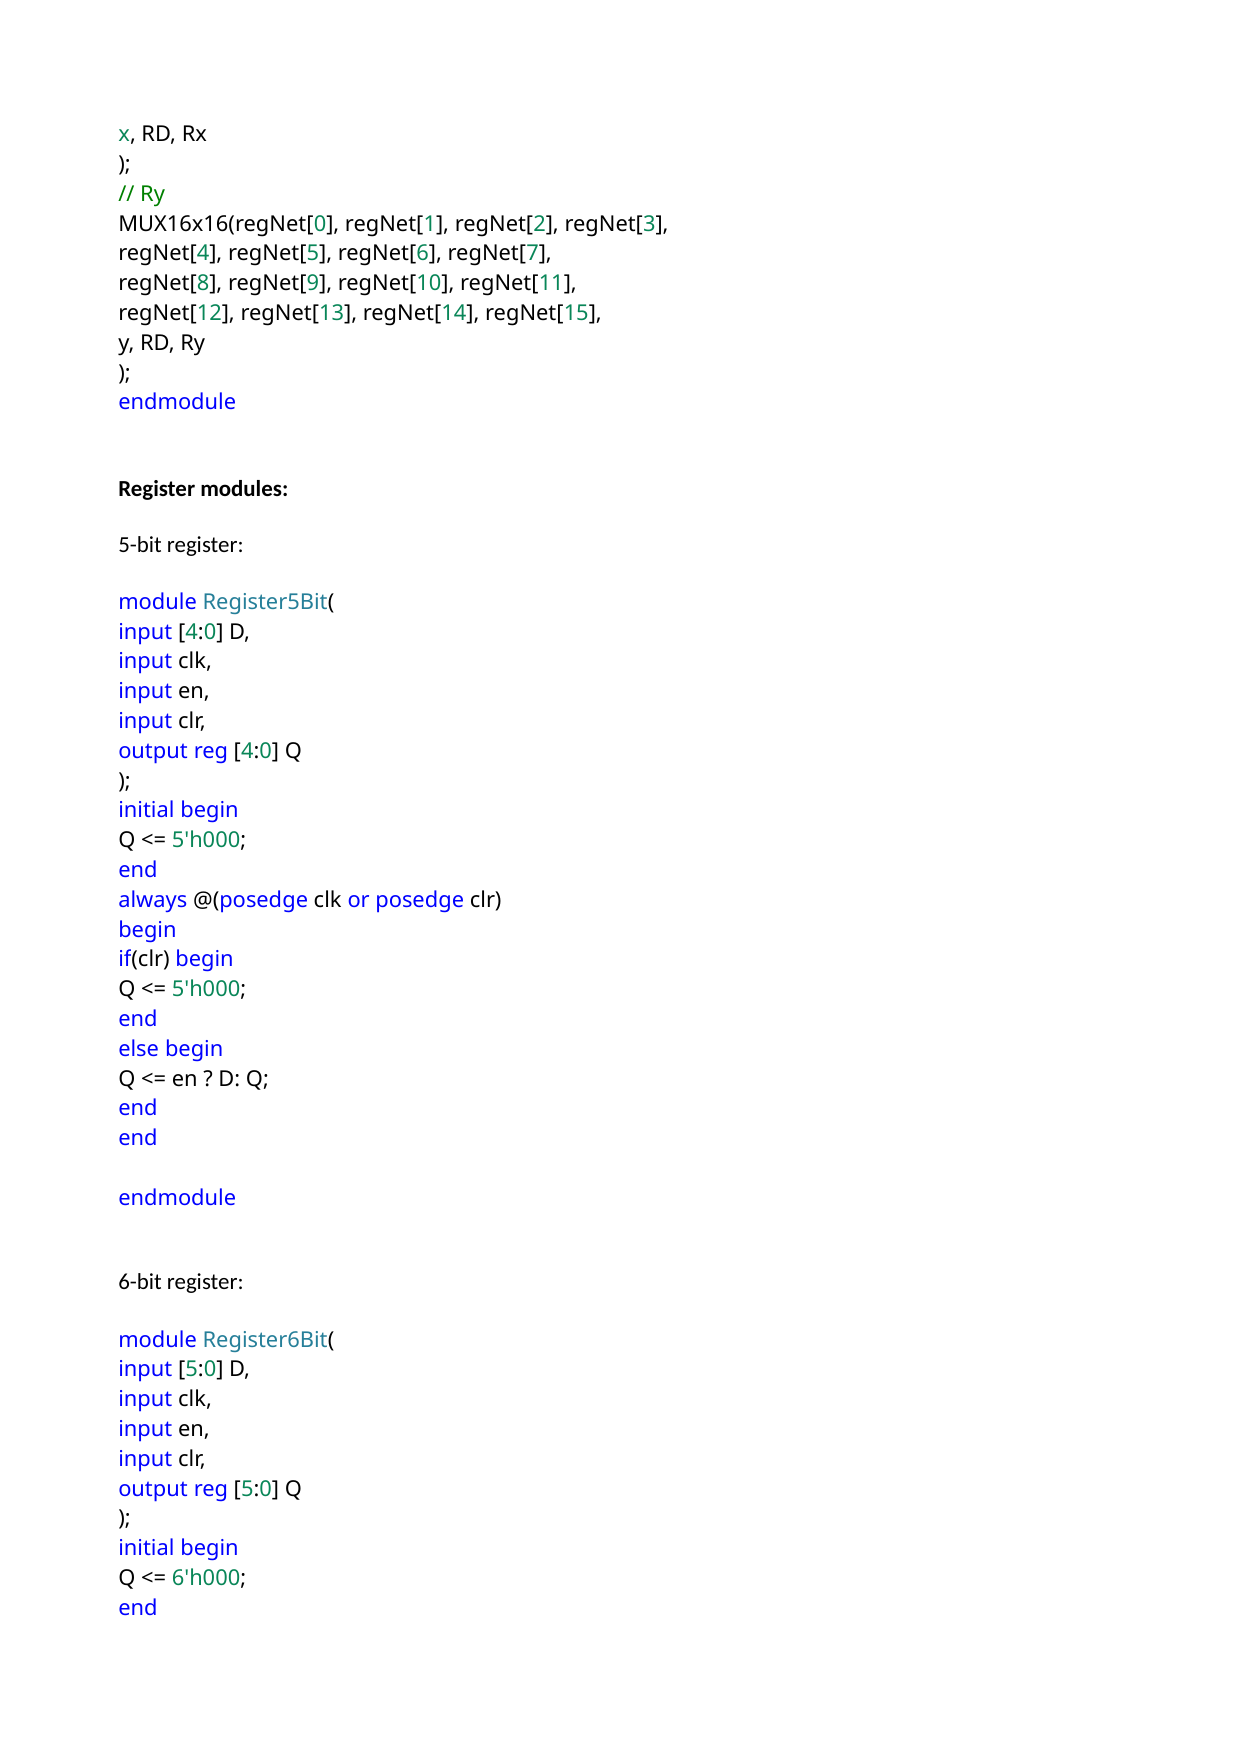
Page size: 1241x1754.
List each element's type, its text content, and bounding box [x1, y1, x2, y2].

text if(clr) begin [118, 943, 1122, 973]
text ); [118, 356, 1122, 386]
text ); [118, 1502, 1122, 1532]
text endmodule [118, 1182, 1122, 1211]
text regNet[8], regNet[9], regNet[10], regNet[11], [118, 267, 1122, 297]
text initial begin [118, 1532, 1122, 1562]
text // Ry [118, 178, 1122, 207]
text Q <= 6'h000; [118, 1562, 1122, 1592]
text input clk, [118, 646, 1122, 675]
text end [118, 1092, 1122, 1122]
text regNet[4], regNet[5], regNet[6], regNet[7], [118, 237, 1122, 267]
text input [5:0] D, [118, 1353, 1122, 1383]
text endmodule [118, 386, 1122, 416]
text MUX16x16(regNet[0], regNet[1], regNet[2], regNet[3], [118, 207, 1122, 237]
text end [118, 1003, 1122, 1033]
text initial begin [118, 794, 1122, 824]
text input clk, [118, 1383, 1122, 1413]
text end [118, 1122, 1122, 1152]
text Register modules: [118, 474, 1122, 502]
text else begin [118, 1033, 1122, 1063]
text output reg [5:0] Q [118, 1472, 1122, 1502]
text end [118, 1592, 1122, 1621]
text ); [118, 765, 1122, 794]
text Q <= en ? D: Q; [118, 1063, 1122, 1092]
text regNet[12], regNet[13], regNet[14], regNet[15], [118, 297, 1122, 327]
text output reg [4:0] Q [118, 735, 1122, 765]
text begin [118, 914, 1122, 943]
text 6-bit register: [118, 1267, 1122, 1296]
text ); [118, 148, 1122, 178]
text module Register6Bit( [118, 1323, 1122, 1353]
text 5-bit register: [118, 530, 1122, 558]
text Q <= 5'h000; [118, 824, 1122, 854]
text input clr, [118, 1443, 1122, 1472]
text y, RD, Ry [118, 327, 1122, 356]
text input clr, [118, 705, 1122, 735]
text Q <= 5'h000; [118, 973, 1122, 1003]
text end [118, 854, 1122, 884]
text module Register5Bit( [118, 586, 1122, 616]
text input en, [118, 675, 1122, 705]
text input en, [118, 1413, 1122, 1443]
text x, RD, Rx [118, 118, 1122, 148]
text always @(posedge clk or posedge clr) [118, 884, 1122, 914]
text input [4:0] D, [118, 616, 1122, 646]
